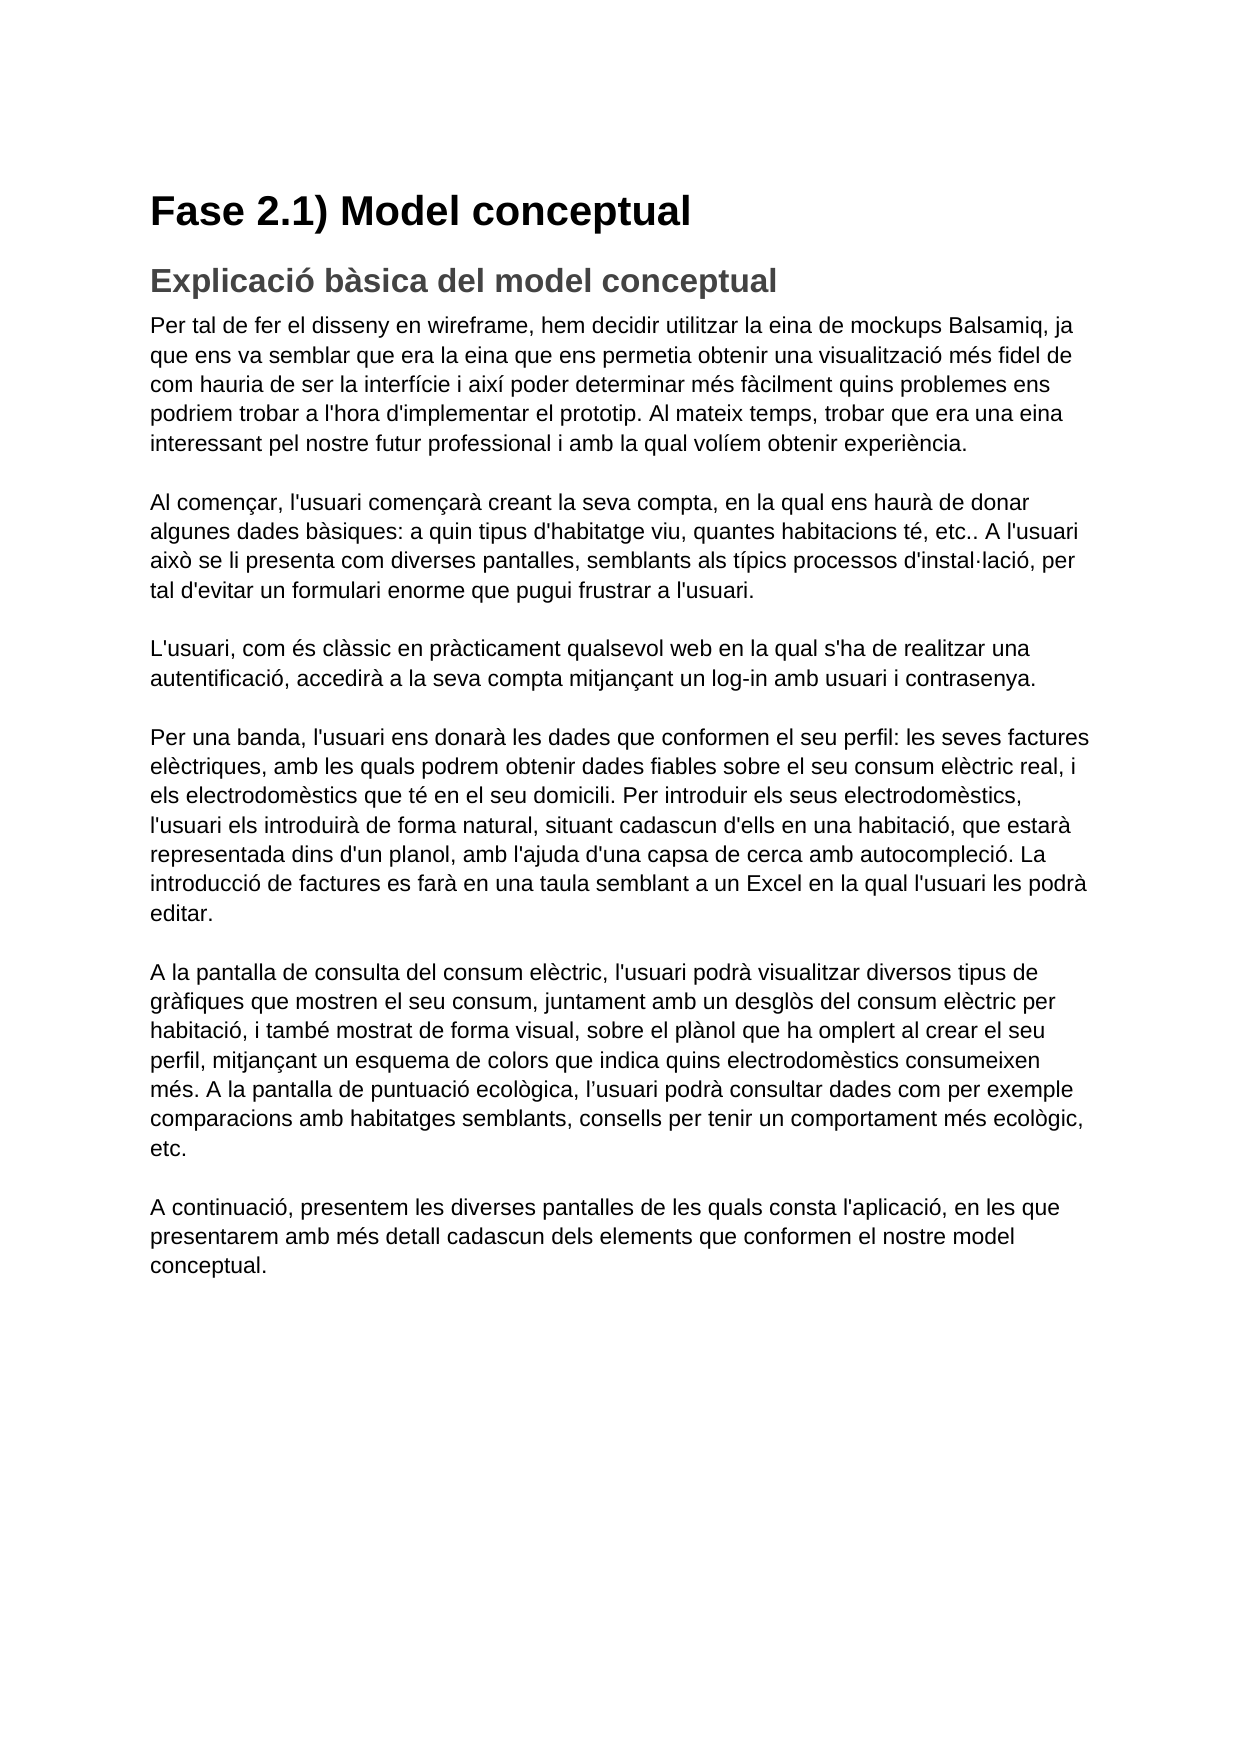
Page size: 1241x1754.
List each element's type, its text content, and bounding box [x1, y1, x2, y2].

text Per tal de fer el disseny en wireframe, hem decidir utilitzar la eina de mockups Balsamiq, ja que ens va semblar que era la eina que ens permetia obtenir una visualització més fidel de com hauria de ser la interfície i així poder determinar més fàcilment quins problemes ens podriem trobar a l'hora d'implementar el prototip. Al mateix temps, trobar que era una eina interessant pel nostre futur professional i amb la qual volíem obtenir experiència. [150, 313, 1091, 456]
text Per una banda, l'usuari ens donarà les dades que conformen el seu perfil: les seves factures elèctriques, amb les quals podrem obtenir dades fiables sobre el seu consum elèctric real, i els electrodomèstics que té en el seu domicili. Per introduir els seus electrodomèstics, l'usuari els introduirà de forma natural, situant cadascun d'ells en una habitació, que estarà representada dins d'un planol, amb l'ajuda d'una capsa de cerca amb autocompleció. La introducció de factures es farà en una taula semblant a un Excel en la qual l'usuari les podrà editar. [150, 724, 1091, 926]
text Al començar, l'usuari començarà creant la seva compta, en la qual ens haurà de donar algunes dades bàsiques: a quin tipus d'habitatge viu, quantes habitacions té, etc.. A l'usuari això se li presenta com diverses pantalles, semblants als típics processos d'instal·lació, per tal d'evitar un formulari enorme que pugui frustrar a l'usuari. [150, 489, 1091, 603]
text A la pantalla de consulta del consum elèctric, l'usuari podrà visualitzar diversos tipus de gràfiques que mostren el seu consum, juntament amb un desglòs del consum elèctric per habitació, i també mostrat de forma visual, sobre el plànol que ha omplert al crear el seu perfil, mitjançant un esquema de colors que indica quins electrodomèstics consumeixen més. A la pantalla de puntuació ecològica, l’usuari podrà consultar dades com per exemple comparacions amb habitatges semblants, consells per tenir un comportament més ecològic, etc. [150, 959, 1091, 1161]
text L'usuari, com és clàssic en pràcticament qualsevol web en la qual s'ha de realitzar una autentificació, accedirà a la seva compta mitjançant un log-in amb usuari i contrasenya. [150, 636, 1091, 691]
subtitle Explicació bàsica del model conceptual [150, 262, 1091, 299]
subtitle Fase 2.1) Model conceptual [150, 187, 1091, 234]
text A continuació, presentem les diverses pantalles de les quals consta l'aplicació, en les que presentarem amb més detall cadascun dels elements que conformen el nostre model conceptual. [150, 1194, 1091, 1279]
